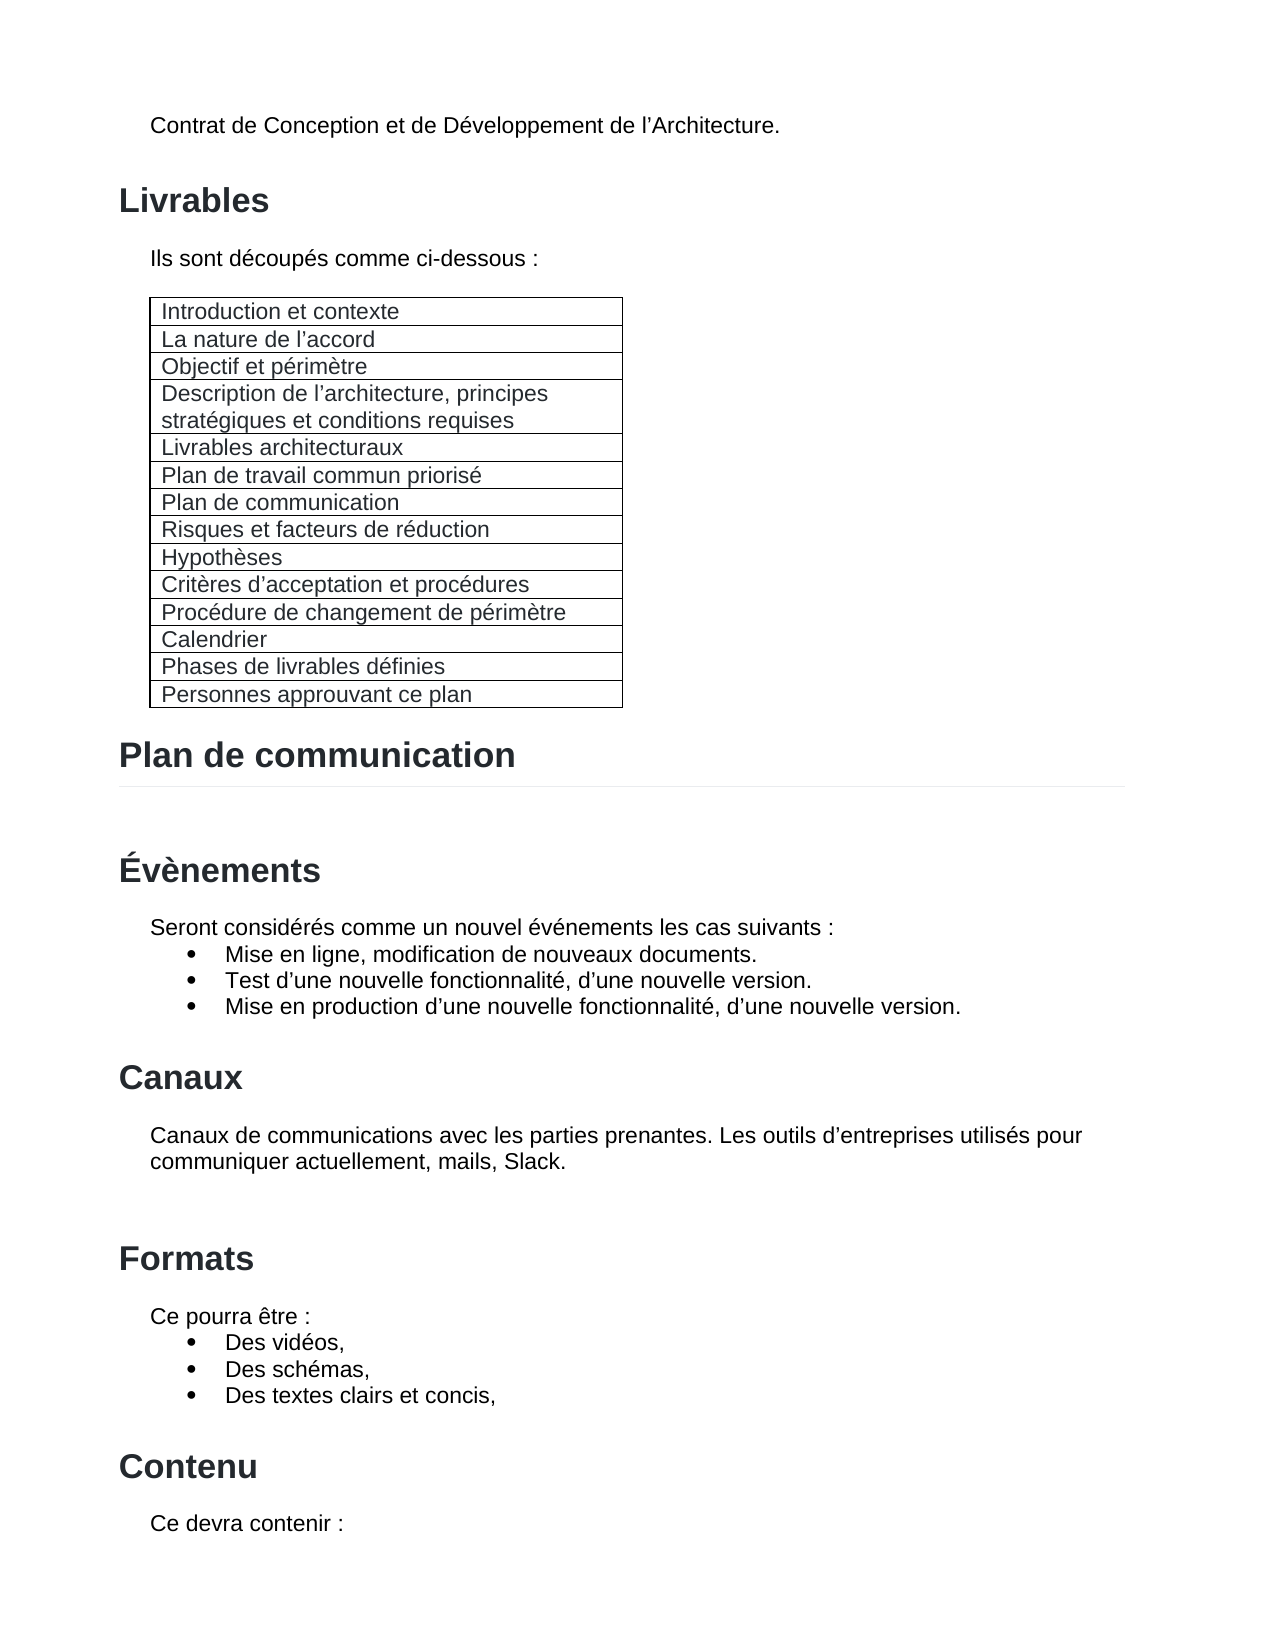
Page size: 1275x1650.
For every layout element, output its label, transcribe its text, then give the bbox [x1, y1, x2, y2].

text Ils sont découpés comme ci-dessous : [150, 244, 1125, 271]
table_cell Personnes approuvant ce plan [151, 681, 622, 707]
table_cell Livrables architecturaux [151, 434, 622, 461]
subtitle Plan de communication [119, 734, 1125, 786]
table_cell Description de l’architecture, principes stratégiques et conditions requises [151, 380, 622, 433]
subtitle Évènements [119, 850, 1125, 889]
list Des schémas, [187, 1356, 1125, 1382]
list Mise en production d’une nouvelle fonctionnalité, d’une nouvelle version. [187, 993, 1125, 1020]
subtitle Formats [119, 1238, 1125, 1278]
table_header Introduction et contexte [151, 298, 622, 324]
table_cell Objectif et périmètre [151, 353, 622, 379]
table_cell Plan de communication [151, 489, 622, 515]
table_cell Hypothèses [151, 544, 622, 570]
table_cell Calendrier [151, 626, 622, 652]
list Des textes clairs et concis, [187, 1382, 1125, 1408]
table_cell Risques et facteurs de réduction [151, 516, 622, 543]
list Des vidéos, [187, 1329, 1125, 1356]
text Canaux de communications avec les parties prenantes. Les outils d’entreprises utilisés pour communiquer actuellement, mails, Slack. [150, 1122, 1125, 1174]
subtitle Livrables [119, 180, 1125, 219]
table_cell Critères d’acceptation et procédures [151, 571, 622, 597]
text Seront considérés comme un nouvel événements les cas suivants : [150, 914, 1125, 941]
table_cell Phases de livrables définies [151, 653, 622, 680]
table_cell Procédure de changement de périmètre [151, 599, 622, 625]
list Test d’une nouvelle fonctionnalité, d’une nouvelle version. [187, 967, 1125, 993]
text Contrat de Conception et de Développement de l’Architecture. [150, 112, 1125, 138]
table_cell Plan de travail commun priorisé [151, 462, 622, 488]
text Ce devra contenir : [150, 1510, 1125, 1537]
text Ce pourra être : [150, 1303, 1125, 1329]
list Mise en ligne, modification de nouveaux documents. [187, 941, 1125, 967]
subtitle Canaux [119, 1057, 1125, 1097]
subtitle Contenu [119, 1446, 1125, 1485]
